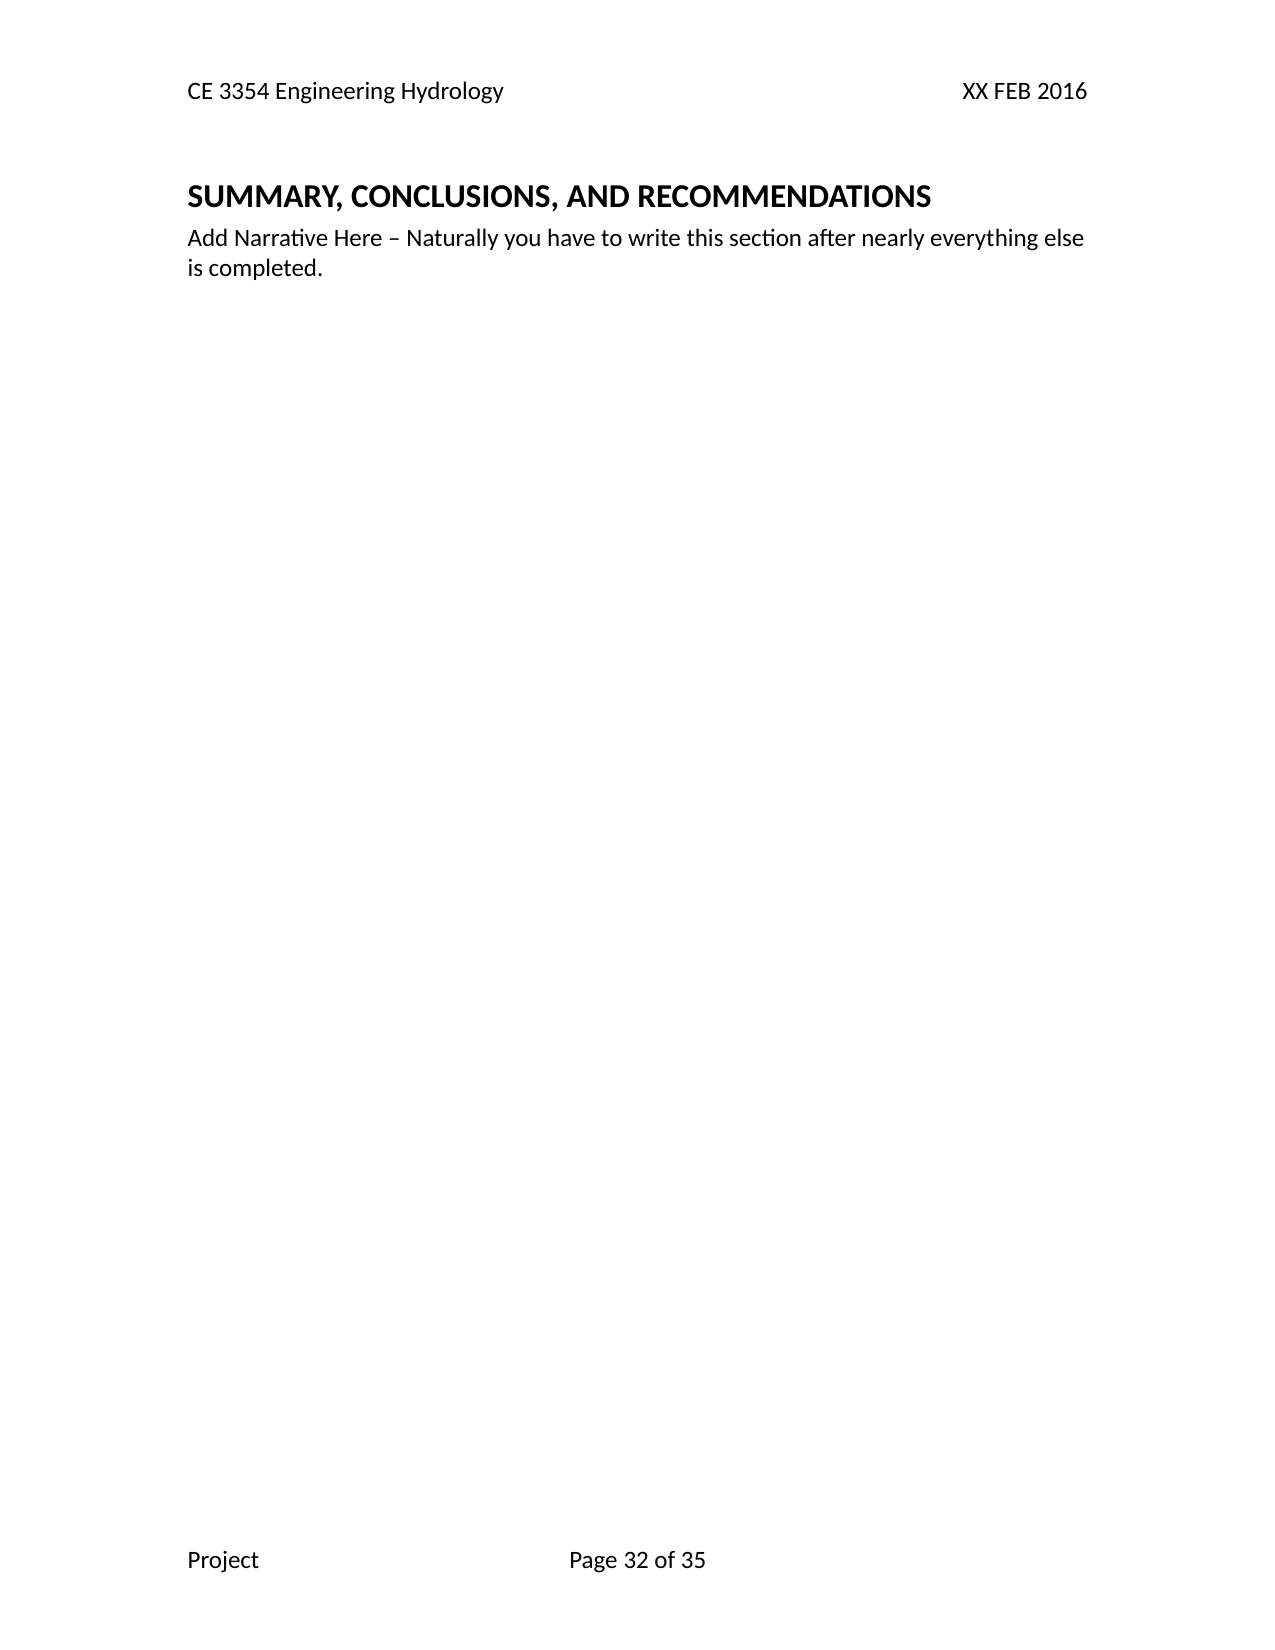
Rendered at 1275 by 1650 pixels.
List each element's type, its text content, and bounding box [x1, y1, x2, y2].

subtitle SUMMARY, CONCLUSIONS, AND RECOMMENDATIONS [187, 175, 1087, 216]
text Add Narrative Here – Naturally you have to write this section after nearly everything else is completed. [187, 222, 1087, 283]
